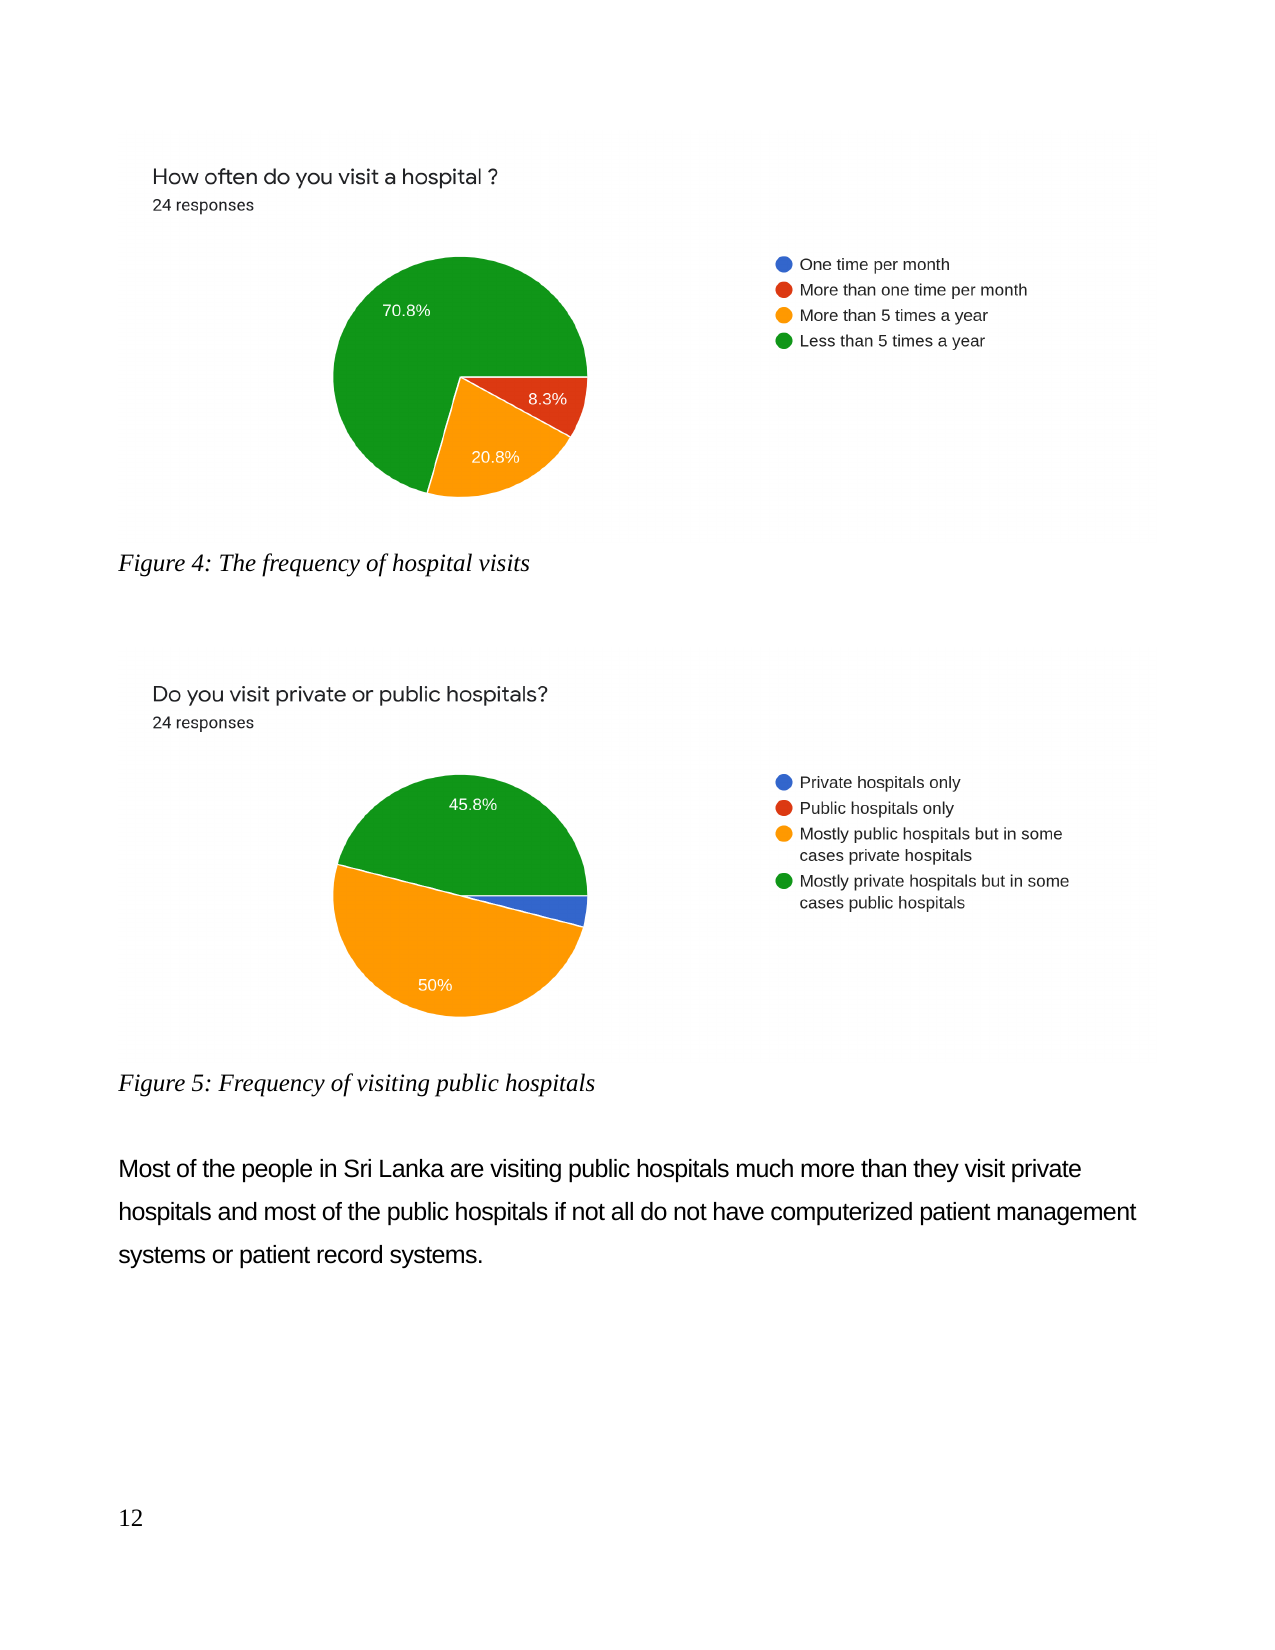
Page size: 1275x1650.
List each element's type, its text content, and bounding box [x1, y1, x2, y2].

text Most of the people in Sri Lanka are visiting public hospitals much more than they visit private hospitals and most of the public hospitals if not all do not have computerized patient management systems or patient record systems. [118, 1154, 1157, 1269]
text Figure 5: Frequency of visiting public hospitals [118, 647, 1160, 1097]
picture [118, 130, 1157, 543]
picture [118, 647, 1157, 1063]
text Figure 4: The frequency of hospital visits [118, 543, 1157, 577]
